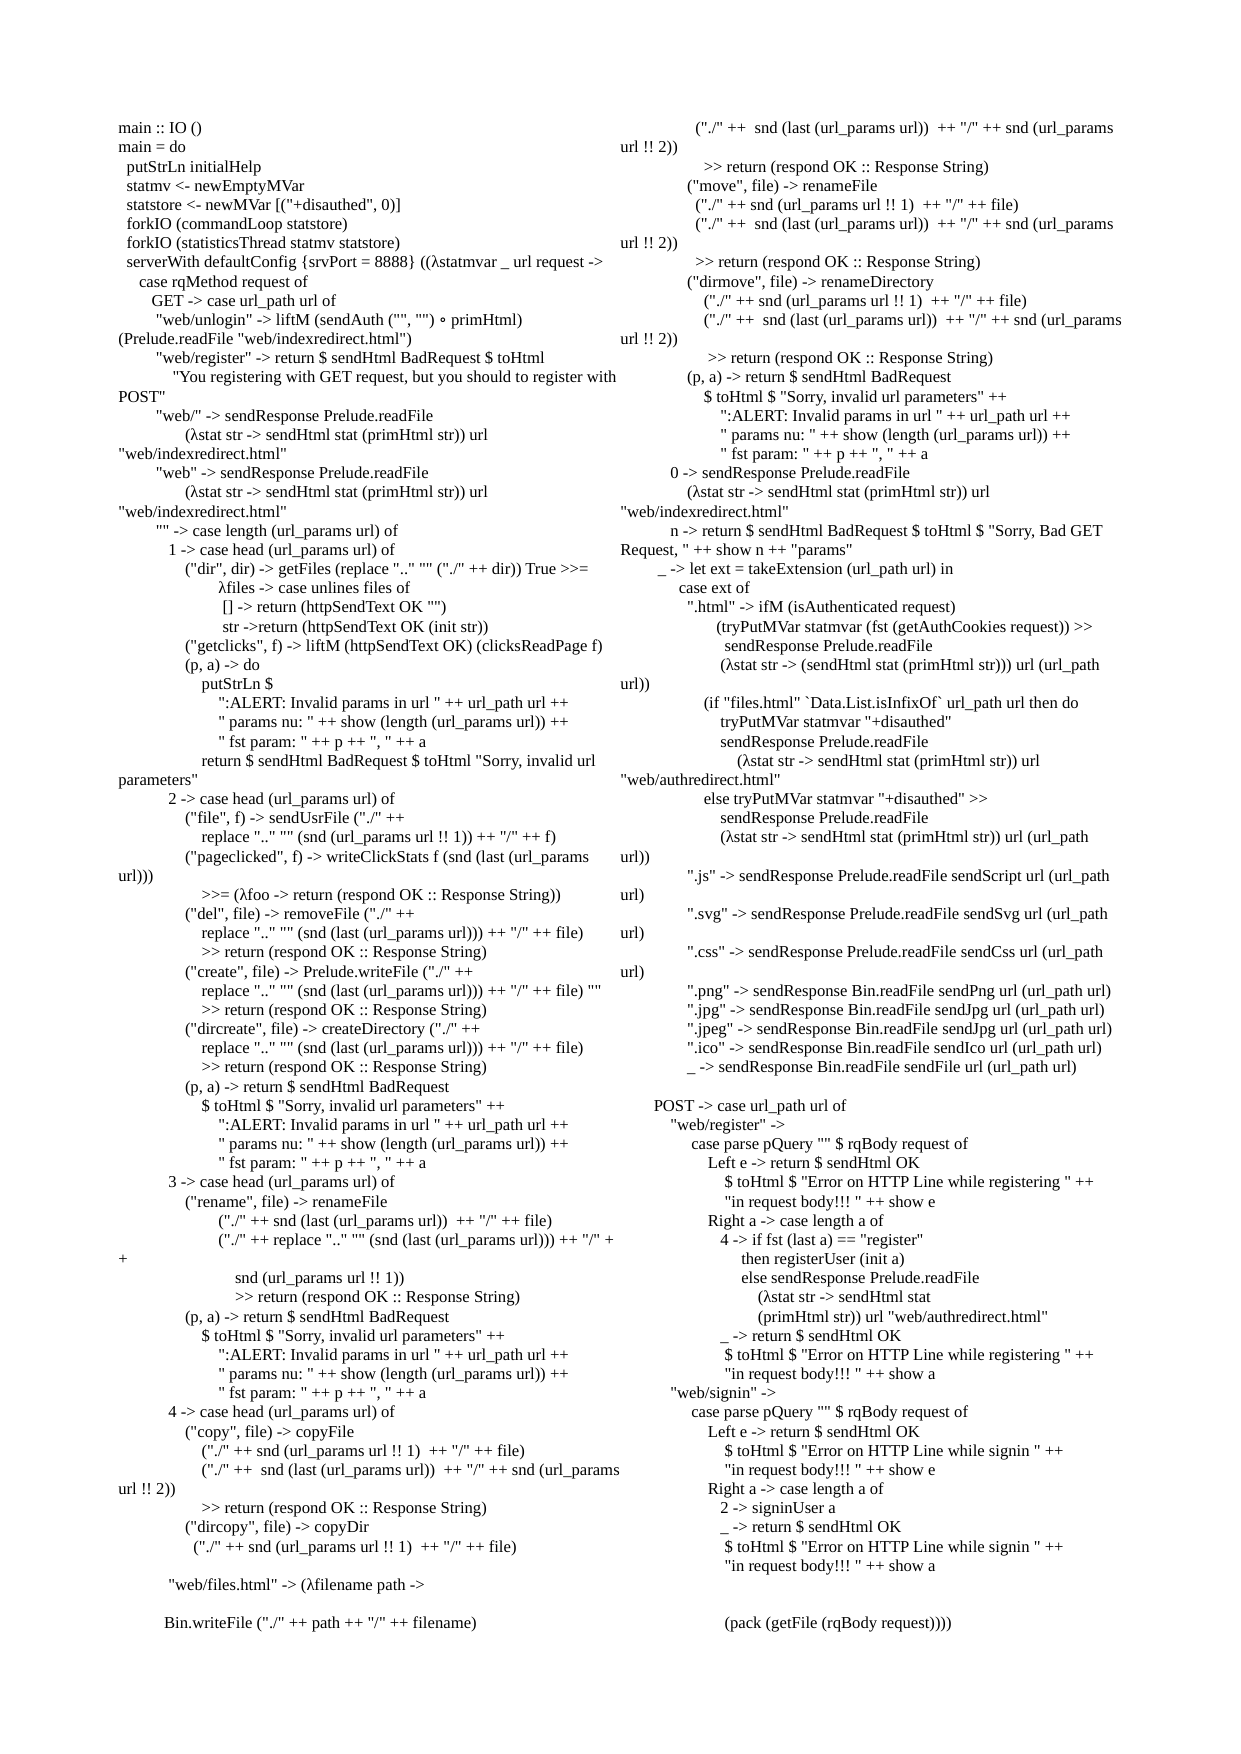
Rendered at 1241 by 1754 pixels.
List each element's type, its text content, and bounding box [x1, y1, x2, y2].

text ".jpg" -> sendResponse Bin.readFile sendJpg url (url_path url) [620, 1000, 1122, 1019]
text ("file", f) -> sendUsrFile ("./" ++ [118, 808, 620, 827]
text " fst param: " ++ p ++ ", " ++ a [118, 1153, 620, 1172]
text ".js" -> sendResponse Prelude.readFile sendScript url (url_path url) [620, 866, 1122, 904]
text " params nu: " ++ show (length (url_params url)) ++ [118, 1134, 620, 1153]
text " fst param: " ++ p ++ ", " ++ a [620, 444, 1122, 463]
text >>= (λfoo -> return (respond OK :: Response String)) [118, 885, 620, 904]
text ":ALERT: Invalid params in url " ++ url_path url ++ [620, 406, 1122, 425]
text replace ".." "" (snd (last (url_params url))) ++ "/" ++ file) "" [118, 981, 620, 1000]
text 2 -> case head (url_params url) of [118, 789, 620, 808]
text Left e -> return $ sendHtml OK [620, 1421, 1122, 1441]
text case parse pQuery "" $ rqBody request of [620, 1402, 1122, 1421]
text ":ALERT: Invalid params in url " ++ url_path url ++ [118, 1345, 620, 1364]
text ("./" ++ replace ".." "" (snd (last (url_params url))) ++ "/" ++ [118, 1230, 620, 1268]
text ("./" ++ snd (url_params url !! 1) ++ "/" ++ file) [620, 195, 1122, 214]
text "in request body!!! " ++ show a [620, 1556, 1122, 1575]
text (pack (getFile (rqBody request)))) [620, 1613, 1122, 1632]
text (λstat str -> sendHtml stat (primHtml str)) url "web/indexredirect.html" [118, 425, 620, 463]
text "in request body!!! " ++ show e [620, 1191, 1122, 1211]
text ("./" ++ snd (last (url_params url)) ++ "/" ++ snd (url_params url !! 2)) [620, 118, 1122, 156]
text (λstat str -> sendHtml stat (primHtml str)) url (url_path url)) [620, 827, 1122, 866]
text replace ".." "" (snd (last (url_params url))) ++ "/" ++ file) [118, 1038, 620, 1057]
text sendResponse Prelude.readFile [620, 731, 1122, 751]
text (λstat str -> (sendHtml stat (primHtml str))) url (url_path url)) [620, 655, 1122, 693]
text (λstat str -> sendHtml stat [620, 1287, 1122, 1306]
text ("del", file) -> removeFile ("./" ++ [118, 904, 620, 923]
text " fst param: " ++ p ++ ", " ++ a [118, 731, 620, 751]
text "web/signin" -> [620, 1383, 1122, 1402]
text λfiles -> case unlines files of [118, 578, 620, 597]
text statmv <- newEmptyMVar [118, 176, 620, 195]
text " params nu: " ++ show (length (url_params url)) ++ [620, 425, 1122, 444]
text replace ".." "" (snd (url_params url !! 1)) ++ "/" ++ f) [118, 827, 620, 846]
text ("dirmove", file) -> renameDirectory [620, 271, 1122, 291]
text " params nu: " ++ show (length (url_params url)) ++ [118, 1364, 620, 1383]
text (if "files.html" `Data.List.isInfixOf` url_path url then do [620, 693, 1122, 712]
text Bin.writeFile ("./" ++ path ++ "/" ++ filename) [118, 1613, 620, 1632]
text putStrLn $ [118, 674, 620, 693]
text 1 -> case head (url_params url) of [118, 540, 620, 559]
text ".html" -> ifM (isAuthenticated request) [620, 597, 1122, 616]
text ("./" ++ snd (url_params url !! 1) ++ "/" ++ file) [620, 291, 1122, 310]
text "in request body!!! " ++ show a [620, 1364, 1122, 1383]
text ("dircopy", file) -> copyDir [118, 1517, 620, 1536]
text statstore <- newMVar [("+disauthed", 0)] [118, 195, 620, 214]
text ("./" ++ snd (url_params url !! 1) ++ "/" ++ file) [118, 1441, 620, 1460]
text sendResponse Prelude.readFile [620, 636, 1122, 655]
text case ext of [620, 578, 1122, 597]
text POST -> case url_path url of [620, 1096, 1122, 1115]
text ("copy", file) -> copyFile [118, 1421, 620, 1441]
text ("./" ++ snd (last (url_params url)) ++ "/" ++ snd (url_params url !! 2)) [118, 1460, 620, 1498]
text else sendResponse Prelude.readFile [620, 1268, 1122, 1287]
text 0 -> sendResponse Prelude.readFile [620, 463, 1122, 482]
text >> return (respond OK :: Response String) [118, 1057, 620, 1076]
text _ -> sendResponse Bin.readFile sendFile url (url_path url) [620, 1057, 1122, 1076]
text ("./" ++ snd (last (url_params url)) ++ "/" ++ snd (url_params url !! 2)) [620, 214, 1122, 252]
text return $ sendHtml BadRequest $ toHtml "Sorry, invalid url parameters" [118, 751, 620, 789]
text Left e -> return $ sendHtml OK [620, 1153, 1122, 1172]
text replace ".." "" (snd (last (url_params url))) ++ "/" ++ file) [118, 923, 620, 942]
text >> return (respond OK :: Response String) [118, 942, 620, 961]
text $ toHtml $ "Sorry, invalid url parameters" ++ [118, 1326, 620, 1345]
text main :: IO () [118, 118, 620, 137]
text GET -> case url_path url of [118, 291, 620, 310]
text ".jpeg" -> sendResponse Bin.readFile sendJpg url (url_path url) [620, 1019, 1122, 1038]
text (λstat str -> sendHtml stat (primHtml str)) url "web/indexredirect.html" [118, 482, 620, 521]
text ":ALERT: Invalid params in url " ++ url_path url ++ [118, 1115, 620, 1134]
text main = do [118, 137, 620, 156]
text ("./" ++ snd (last (url_params url)) ++ "/" ++ snd (url_params url !! 2)) [620, 310, 1122, 348]
text _ -> return $ sendHtml OK [620, 1326, 1122, 1345]
text (p, a) -> return $ sendHtml BadRequest [118, 1076, 620, 1096]
text ("move", file) -> renameFile [620, 176, 1122, 195]
text >> return (respond OK :: Response String) [118, 1287, 620, 1306]
text >> return (respond OK :: Response String) [620, 156, 1122, 176]
text >> return (respond OK :: Response String) [620, 252, 1122, 271]
text $ toHtml $ "Error on HTTP Line while signin " ++ [620, 1536, 1122, 1556]
text " params nu: " ++ show (length (url_params url)) ++ [118, 712, 620, 731]
text $ toHtml $ "Error on HTTP Line while signin " ++ [620, 1441, 1122, 1460]
text (p, a) -> return $ sendHtml BadRequest [620, 367, 1122, 386]
text str ->return (httpSendText OK (init str)) [118, 616, 620, 636]
text sendResponse Prelude.readFile [620, 808, 1122, 827]
text case rqMethod request of [118, 271, 620, 291]
text " fst param: " ++ p ++ ", " ++ a [118, 1383, 620, 1402]
text 4 -> if fst (last a) == "register" [620, 1230, 1122, 1249]
text (λstat str -> sendHtml stat (primHtml str)) url "web/authredirect.html" [620, 751, 1122, 789]
text "in request body!!! " ++ show e [620, 1460, 1122, 1479]
text (tryPutMVar statmvar (fst (getAuthCookies request)) >> [620, 616, 1122, 636]
text else tryPutMVar statmvar "+disauthed" >> [620, 789, 1122, 808]
text putStrLn initialHelp [118, 156, 620, 176]
text >> return (respond OK :: Response String) [620, 348, 1122, 367]
text forkIO (statisticsThread statmv statstore) [118, 233, 620, 252]
text $ toHtml $ "Error on HTTP Line while registering " ++ [620, 1345, 1122, 1364]
text _ -> let ext = takeExtension (url_path url) in [620, 559, 1122, 578]
text snd (url_params url !! 1)) [118, 1268, 620, 1287]
text [] -> return (httpSendText OK "") [118, 597, 620, 616]
text _ -> return $ sendHtml OK [620, 1517, 1122, 1536]
text tryPutMVar statmvar "+disauthed" [620, 712, 1122, 731]
text ".ico" -> sendResponse Bin.readFile sendIco url (url_path url) [620, 1038, 1122, 1057]
text $ toHtml $ "Error on HTTP Line while registering " ++ [620, 1172, 1122, 1191]
text ("./" ++ snd (url_params url !! 1) ++ "/" ++ file) [118, 1536, 620, 1556]
text ".png" -> sendResponse Bin.readFile sendPng url (url_path url) [620, 981, 1122, 1000]
text $ toHtml $ "Sorry, invalid url parameters" ++ [118, 1096, 620, 1115]
text ".svg" -> sendResponse Prelude.readFile sendSvg url (url_path url) [620, 904, 1122, 942]
text ("create", file) -> Prelude.writeFile ("./" ++ [118, 961, 620, 981]
text Right a -> case length a of [620, 1479, 1122, 1498]
text 4 -> case head (url_params url) of [118, 1402, 620, 1421]
text (p, a) -> return $ sendHtml BadRequest [118, 1306, 620, 1326]
text Right a -> case length a of [620, 1211, 1122, 1230]
text then registerUser (init a) [620, 1249, 1122, 1268]
text "You registering with GET request, but you should to register with POST" [118, 367, 620, 406]
text "web/files.html" -> (λfilename path -> [118, 1575, 1122, 1594]
text ("dir", dir) -> getFiles (replace ".." "" ("./" ++ dir)) True >>= [118, 559, 620, 578]
text (primHtml str)) url "web/authredirect.html" [620, 1306, 1122, 1326]
text "web/" -> sendResponse Prelude.readFile [118, 406, 620, 425]
text >> return (respond OK :: Response String) [118, 1498, 620, 1517]
text ("./" ++ snd (last (url_params url)) ++ "/" ++ file) [118, 1211, 620, 1230]
text ("rename", file) -> renameFile [118, 1191, 620, 1211]
text case parse pQuery "" $ rqBody request of [620, 1134, 1122, 1153]
text "web/register" -> [620, 1115, 1122, 1134]
text "" -> case length (url_params url) of [118, 521, 620, 540]
text serverWith defaultConfig {srvPort = 8888} ((λstatmvar _ url request -> [118, 252, 620, 271]
text (p, a) -> do [118, 655, 620, 674]
text ("dircreate", file) -> createDirectory ("./" ++ [118, 1019, 620, 1038]
text $ toHtml $ "Sorry, invalid url parameters" ++ [620, 386, 1122, 406]
text ("getclicks", f) -> liftM (httpSendText OK) (clicksReadPage f) [118, 636, 620, 655]
text 2 -> signinUser a [620, 1498, 1122, 1517]
text n -> return $ sendHtml BadRequest $ toHtml $ "Sorry, Bad GET Request, " ++ show n ++ "params" [620, 521, 1122, 559]
text "web/unlogin" -> liftM (sendAuth ("", "") ∘ primHtml) (Prelude.readFile "web/indexredirect.html") [118, 310, 620, 348]
text "web" -> sendResponse Prelude.readFile [118, 463, 620, 482]
text "web/register" -> return $ sendHtml BadRequest $ toHtml [118, 348, 620, 367]
text >> return (respond OK :: Response String) [118, 1000, 620, 1019]
text ".css" -> sendResponse Prelude.readFile sendCss url (url_path url) [620, 942, 1122, 981]
text ":ALERT: Invalid params in url " ++ url_path url ++ [118, 693, 620, 712]
text 3 -> case head (url_params url) of [118, 1172, 620, 1191]
text ("pageclicked", f) -> writeClickStats f (snd (last (url_params url))) [118, 846, 620, 885]
text forkIO (commandLoop statstore) [118, 214, 620, 233]
text (λstat str -> sendHtml stat (primHtml str)) url "web/indexredirect.html" [620, 482, 1122, 521]
